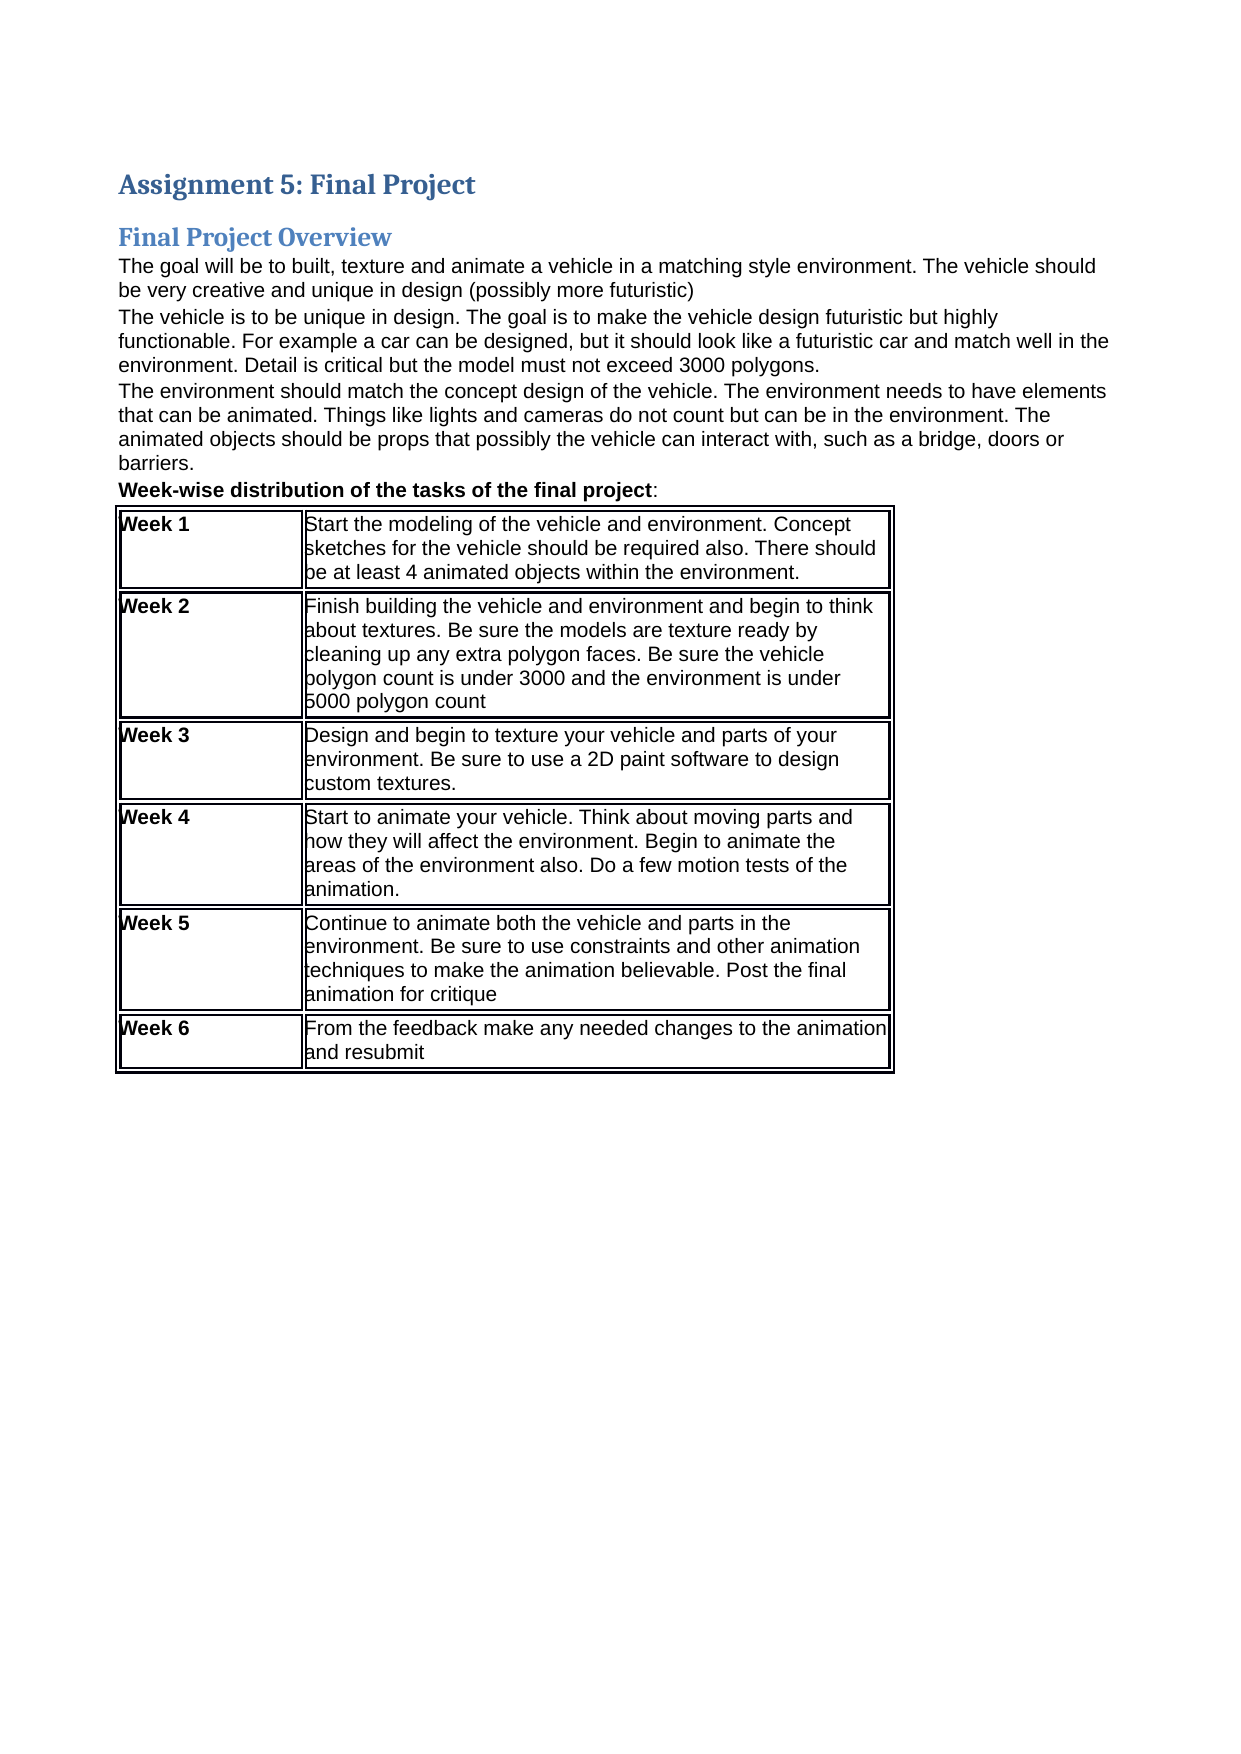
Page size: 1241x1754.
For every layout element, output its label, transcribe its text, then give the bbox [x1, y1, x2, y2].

table_cell Week 5 [122, 910, 301, 1009]
text The environment should match the concept design of the vehicle. The environment needs to have elements that can be animated. Things like lights and cameras do not count but can be in the environment. The animated objects should be props that possibly the vehicle can interact with, such as a bridge, doors or barriers. [118, 379, 1122, 475]
table_cell Continue to animate both the vehicle and parts in the environment. Be sure to use constraints and other animation techniques to make the animation believable. Post the final animation for critique [307, 910, 888, 1009]
table_cell Week 4 [118, 798, 304, 903]
table_cell Week 2 [122, 594, 301, 716]
subtitle Final Project Overview [118, 222, 1122, 254]
table_cell From the feedback make any needed changes to the animation and resubmit [304, 1009, 892, 1067]
table_header Week 1 [118, 507, 304, 587]
subtitle Assignment 5: Final Project [118, 168, 1122, 202]
table_cell Design and begin to texture your vehicle and parts of your environment. Be sure to use a 2D paint software to design custom textures. [307, 723, 888, 798]
text Week-wise distribution of the tasks of the final project: [118, 478, 1122, 502]
table_cell Week 3 [122, 723, 301, 798]
table_header Start the modeling of the vehicle and environment. Concept sketches for the vehicle should be required also. There should be at least 4 animated objects within the environment. [304, 507, 892, 587]
table_cell Finish building the vehicle and environment and begin to think about textures. Be sure the models are texture ready by cleaning up any extra polygon faces. Be sure the vehicle polygon count is under 3000 and the environment is under 5000 polygon count [307, 594, 888, 716]
text The goal will be to built, texture and animate a vehicle in a matching style environment. The vehicle should be very creative and unique in design (possibly more futuristic) [118, 254, 1122, 302]
table_cell Week 6 [118, 1009, 304, 1067]
text The vehicle is to be unique in design. The goal is to make the vehicle design futuristic but highly functionable. For example a car can be designed, but it should look like a futuristic car and match well in the environment. Detail is critical but the model must not exceed 3000 polygons. [118, 304, 1122, 376]
table_cell Start to animate your vehicle. Think about moving parts and how they will affect the environment. Begin to animate the areas of the environment also. Do a few motion tests of the animation. [304, 798, 892, 903]
